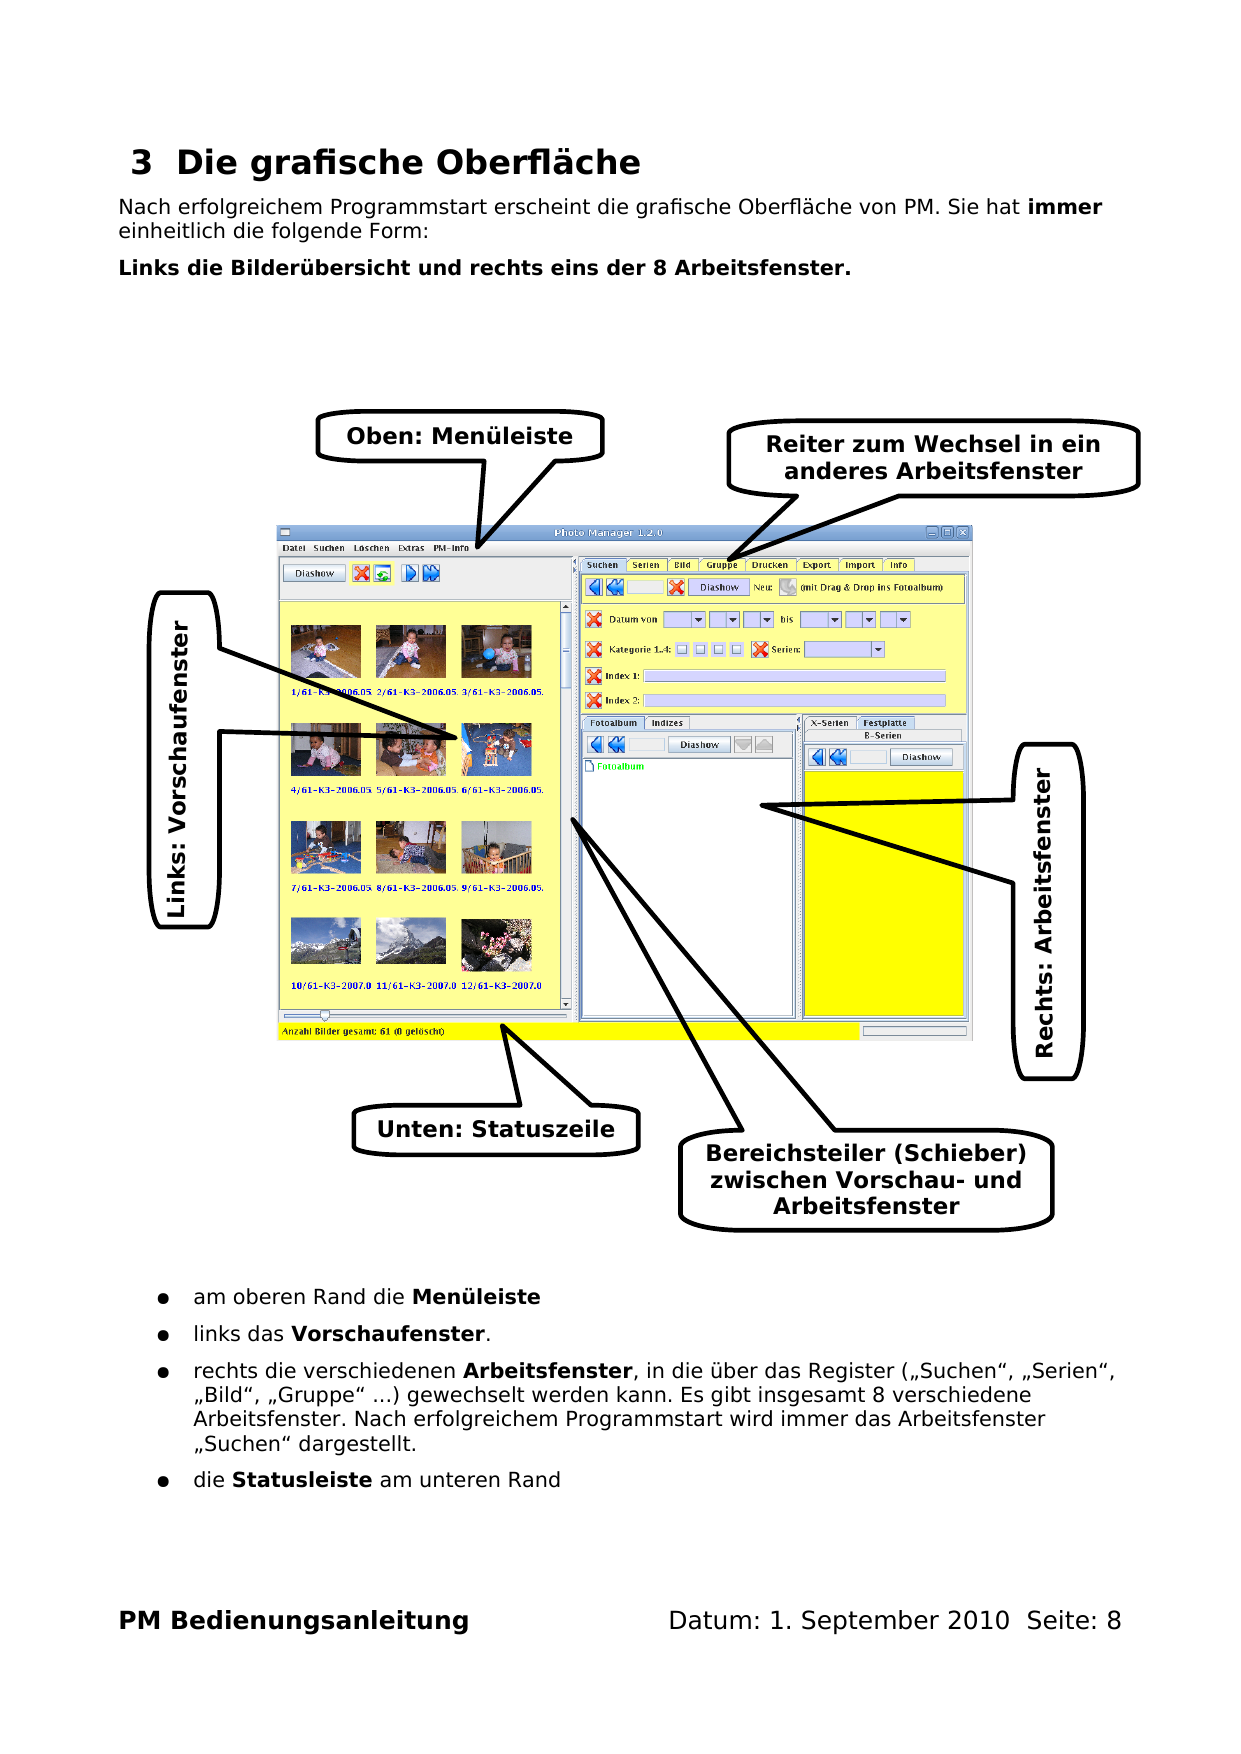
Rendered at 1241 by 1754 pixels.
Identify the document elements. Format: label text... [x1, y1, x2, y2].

picture [782, 804, 973, 867]
picture [276, 673, 438, 735]
picture [276, 525, 973, 1041]
picture [481, 525, 493, 538]
text Links die Bilderübersicht und rechts eins der 8 Arbeitsfenster. [118, 256, 1122, 280]
list die Statusleiste am unteren Rand [156, 1468, 1122, 1493]
list rechts die verschiedenen Arbeitsfenster, in die über das Register („Suchen“, „Serien“, „Bild“, „Gruppe“ ...) gewechselt werden kann. Es gibt insgesamt 8 verschiedene Arbeitsfenster. Nach erfolgreichem Programmstart wird immer das Arbeitsfenster „Suchen“ dargestellt. [156, 1359, 1122, 1456]
text Nach erfolgreichem Programmstart erscheint die grafische Oberfläche von PM. Sie hat immer einheitlich die folgende Form: [118, 195, 1122, 243]
picture [507, 1034, 514, 1041]
picture [742, 525, 812, 552]
picture [590, 845, 755, 1041]
list links das Vorschaufenster. [156, 1322, 1122, 1346]
list am oberen Rand die Menüleiste [156, 1285, 1122, 1309]
subtitle Die grafische Oberfläche [130, 143, 1122, 182]
